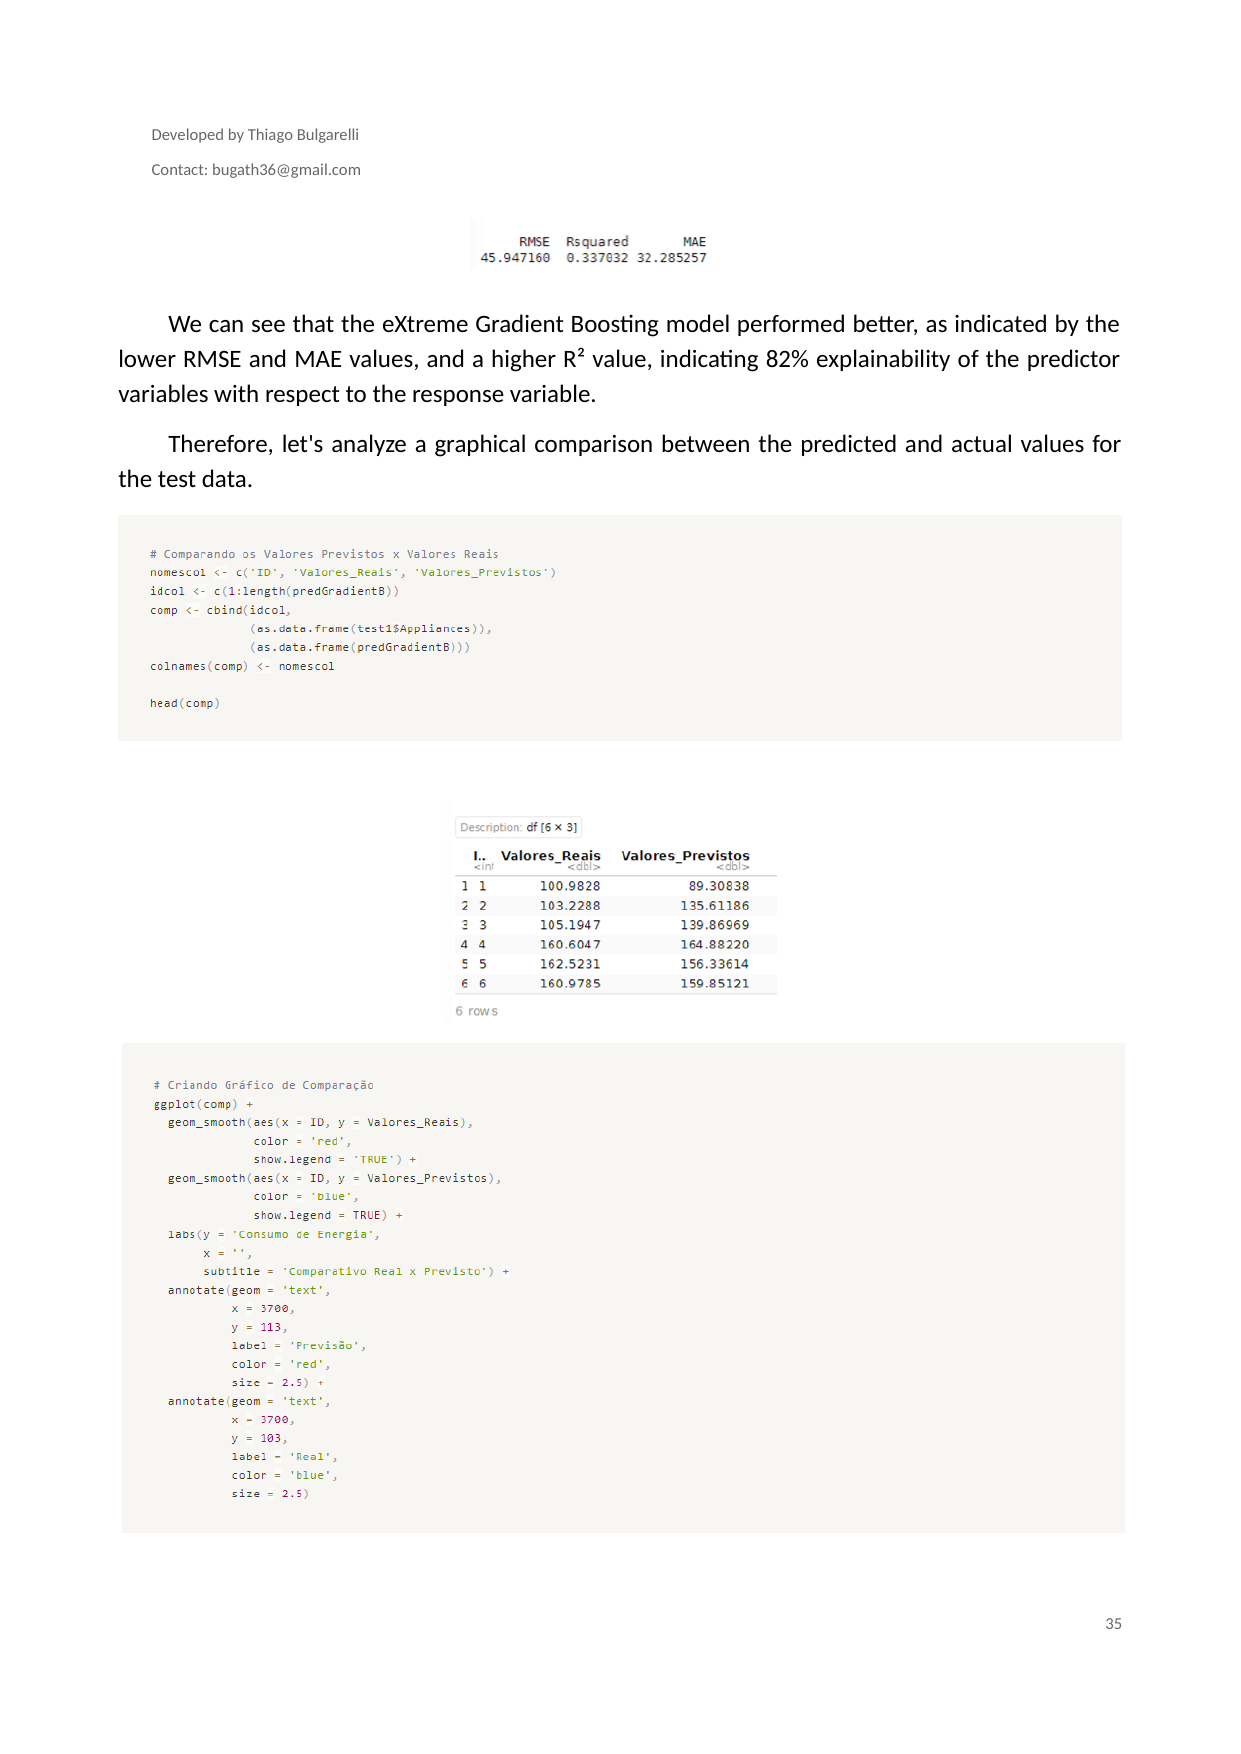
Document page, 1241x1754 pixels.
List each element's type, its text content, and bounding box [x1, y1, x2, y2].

picture [121, 1043, 1125, 1533]
picture [118, 515, 1123, 741]
text Therefore, let's analyze a graphical comparison between the predicted and actual values for the test data. [118, 428, 1122, 493]
text We can see that the eXtreme Gradient Boosting model performed better, as indicated by the lower RMSE and MAE values, and a higher R² value, indicating 82% explainability of the predictor variables with respect to the response variable. [118, 308, 1122, 409]
